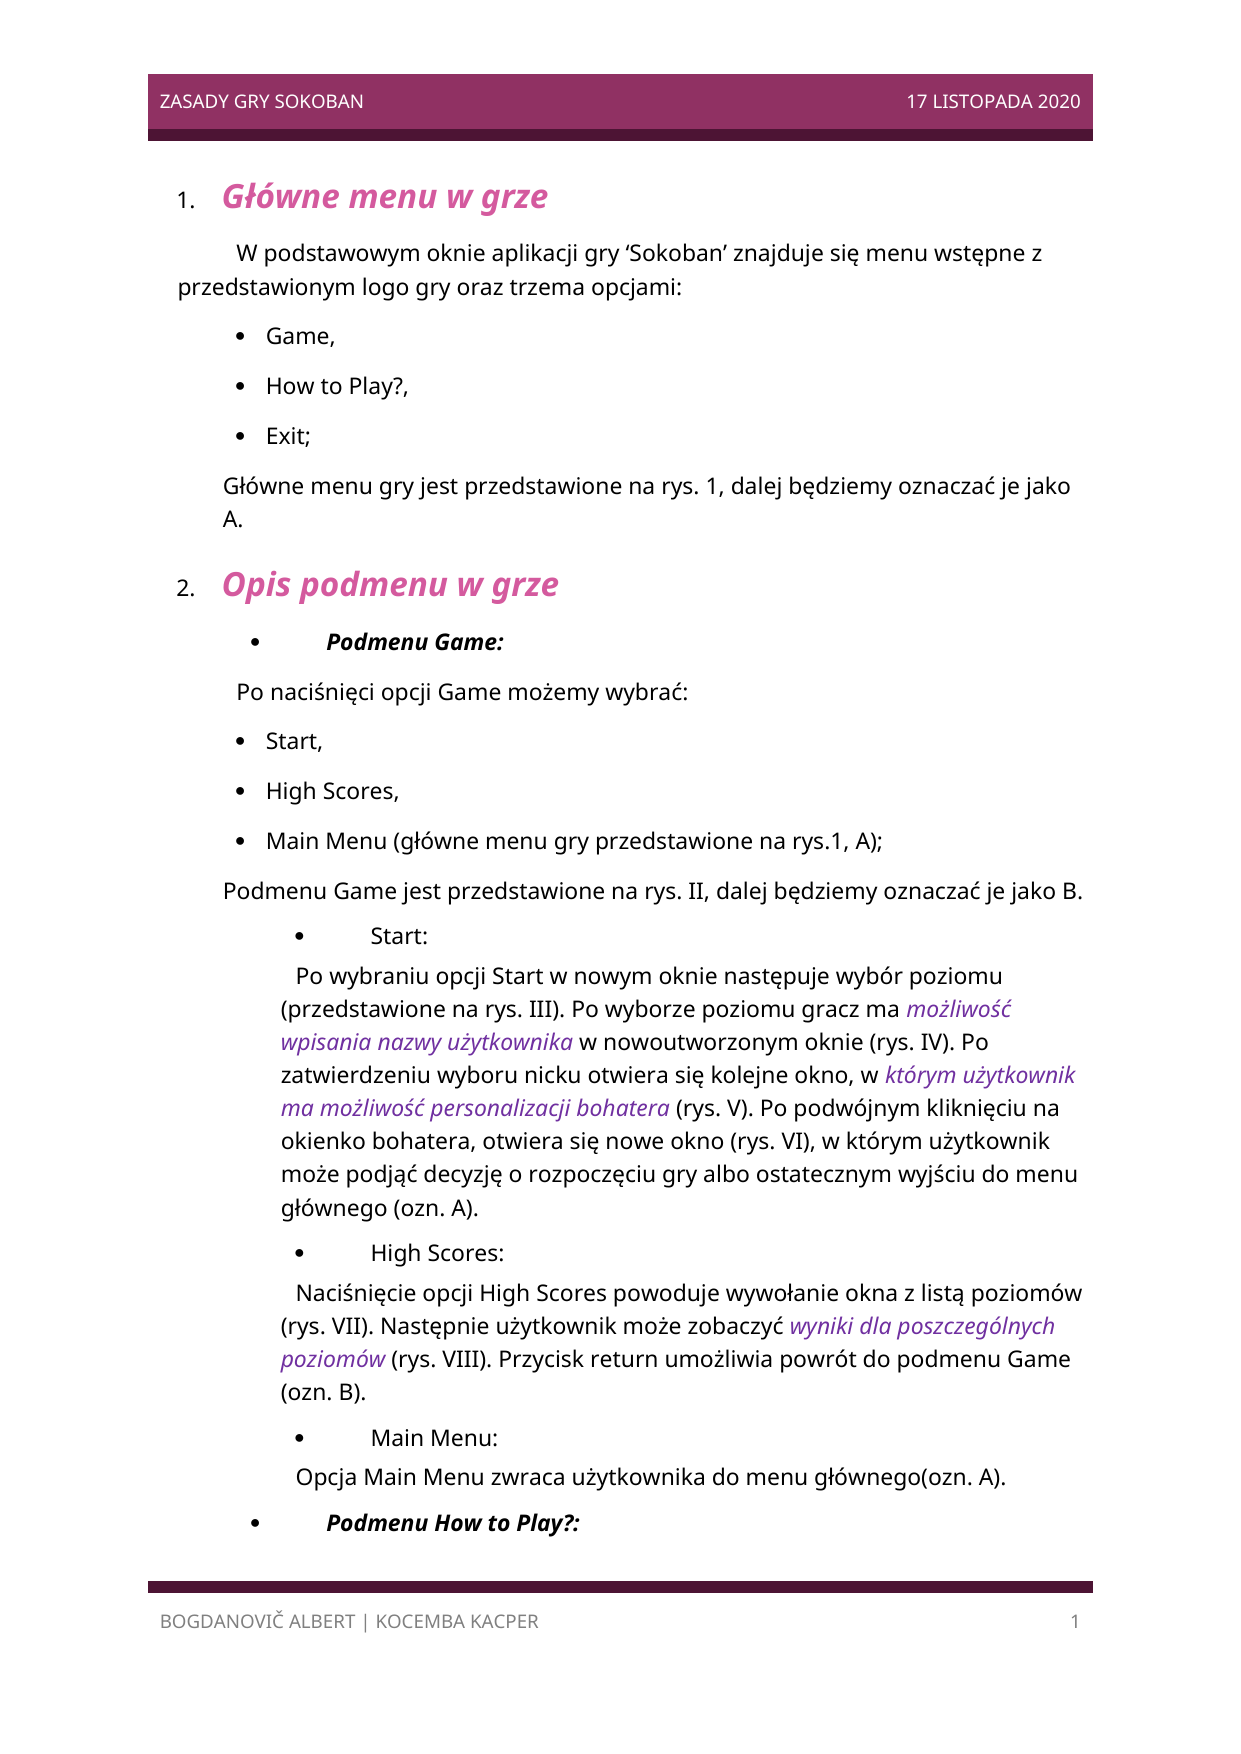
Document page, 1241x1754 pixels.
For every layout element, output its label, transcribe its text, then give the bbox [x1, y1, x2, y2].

text Naciśnięcie opcji High Scores powoduje wywołanie okna z listą poziomów (rys. VII). Następnie użytkownik może zobaczyć wyniki dla poszczególnych poziomów (rys. VIII). Przycisk return umożliwia powrót do podmenu Game (ozn. B). [281, 1276, 1093, 1407]
text Podmenu Game jest przedstawione na rys. II, dalej będziemy oznaczać je jako B. [223, 874, 1093, 906]
list How to Play?, [236, 370, 1093, 401]
text W podstawowym oknie aplikacji gry ‘Sokoban’ znajduje się menu wstępne z przedstawionym logo gry oraz trzema opcjami: [177, 237, 1093, 302]
list Start: [295, 920, 1093, 951]
list Main Menu (główne menu gry przedstawione na rys.1, A); [236, 825, 1093, 856]
list Game, [236, 320, 1093, 351]
list Główne menu w grze [176, 172, 1093, 218]
list Start, [236, 725, 1093, 756]
list High Scores: [295, 1237, 1093, 1268]
text Główne menu gry jest przedstawione na rys. 1, dalej będziemy oznaczać je jako A. [223, 469, 1093, 534]
text Po naciśnięci opcji Game możemy wybrać: [177, 675, 1093, 707]
list Main Menu: [295, 1421, 1093, 1453]
text Po wybraniu opcji Start w nowym oknie następuje wybór poziomu (przedstawione na rys. III). Po wyborze poziomu gracz ma możliwość wpisania nazwy użytkownika w nowoutworzonym oknie (rys. IV). Po zatwierdzeniu wyboru nicku otwiera się kolejne okno, w którym użytkownik ma możliwość personalizacji bohatera (rys. V). Po podwójnym kliknięciu na okienko bohatera, otwiera się nowe okno (rys. VI), w którym użytkownik może podjąć decyzję o rozpoczęciu gry albo ostatecznym wyjściu do menu głównego (ozn. A). [281, 959, 1093, 1223]
list Podmenu Game: [251, 626, 1093, 657]
list Podmenu How to Play?: [251, 1506, 1093, 1538]
list Opis podmenu w grze [176, 561, 1093, 606]
list High Scores, [236, 775, 1093, 806]
text Opcja Main Menu zwraca użytkownika do menu głównego(ozn. A). [281, 1461, 1093, 1492]
list Exit; [236, 420, 1093, 451]
